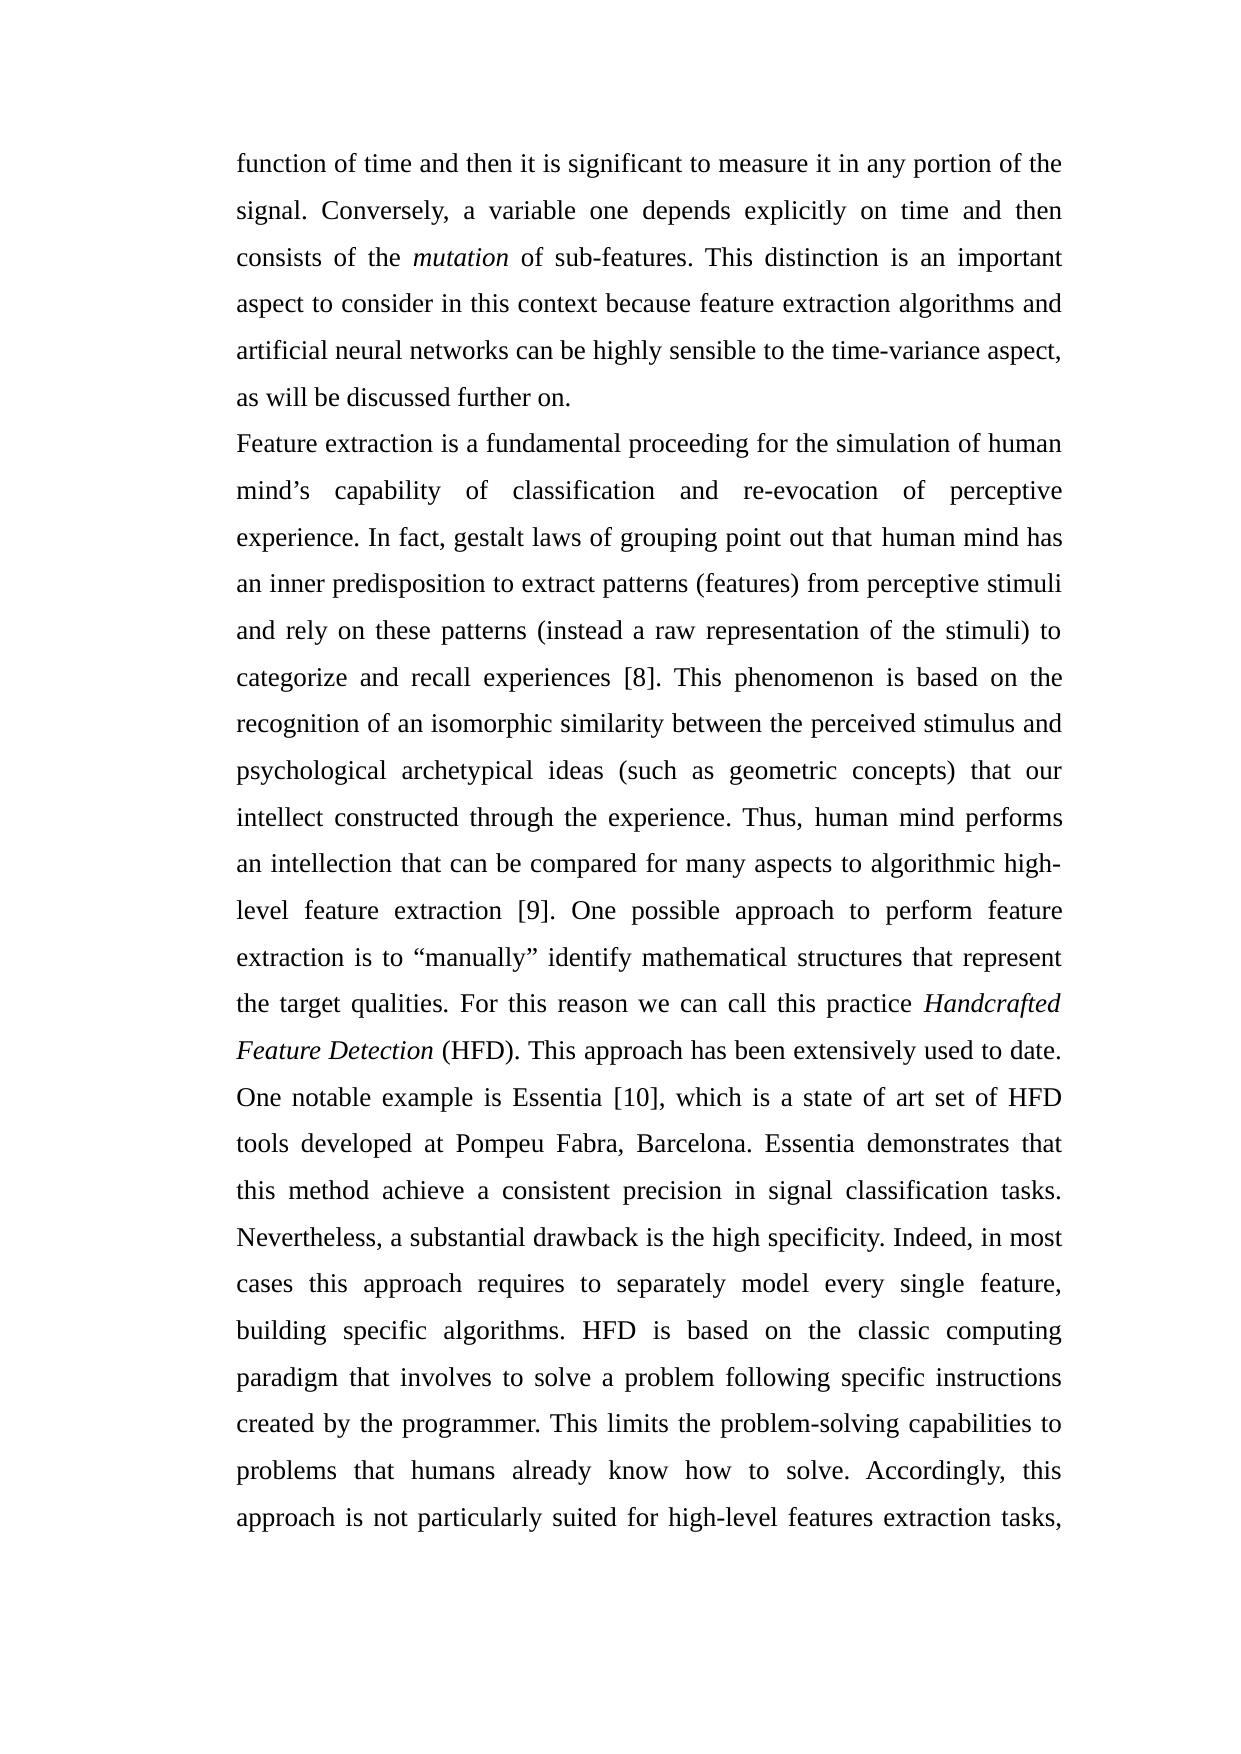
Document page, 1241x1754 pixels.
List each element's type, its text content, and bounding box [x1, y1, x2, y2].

text Feature extraction is a fundamental proceeding for the simulation of human mind’s capability of classification and re-evocation of perceptive experience. In fact, gestalt laws of grouping point out that human mind has an inner predisposition to extract patterns (features) from perceptive stimuli and rely on these patterns (instead a raw representation of the stimuli) to categorize and recall experiences [8]. This phenomenon is based on the recognition of an isomorphic similarity between the perceived stimulus and psychological archetypical ideas (such as geometric concepts) that our intellect constructed through the experience. Thus, human mind performs an intellection that can be compared for many aspects to algorithmic high-level feature extraction [9]. One possible approach to perform feature extraction is to “manually” identify mathematical structures that represent the target qualities. For this reason we can call this practice Handcrafted Feature Detection (HFD). This approach has been extensively used to date. One notable example is Essentia [10], which is a state of art set of HFD tools developed at Pompeu Fabra, Barcelona. Essentia demonstrates that this method achieve a consistent precision in signal classification tasks. Nevertheless, a substantial drawback is the high specificity. Indeed, in most cases this approach requires to separately model every single feature, building specific algorithms. HFD is based on the classic computing paradigm that involves to solve a problem following specific instructions created by the programmer. This limits the problem-solving capabilities to problems that humans already know how to solve. Accordingly, this approach is not particularly suited for high-level features extraction tasks, [236, 428, 1063, 1532]
text function of time and then it is significant to measure it in any portion of the signal. Conversely, a variable one depends explicitly on time and then consists of the mutation of sub-features. This distinction is an important aspect to consider in this context because feature extraction algorithms and artificial neural networks can be highly sensible to the time-variance aspect, as will be discussed further on. [236, 148, 1063, 412]
